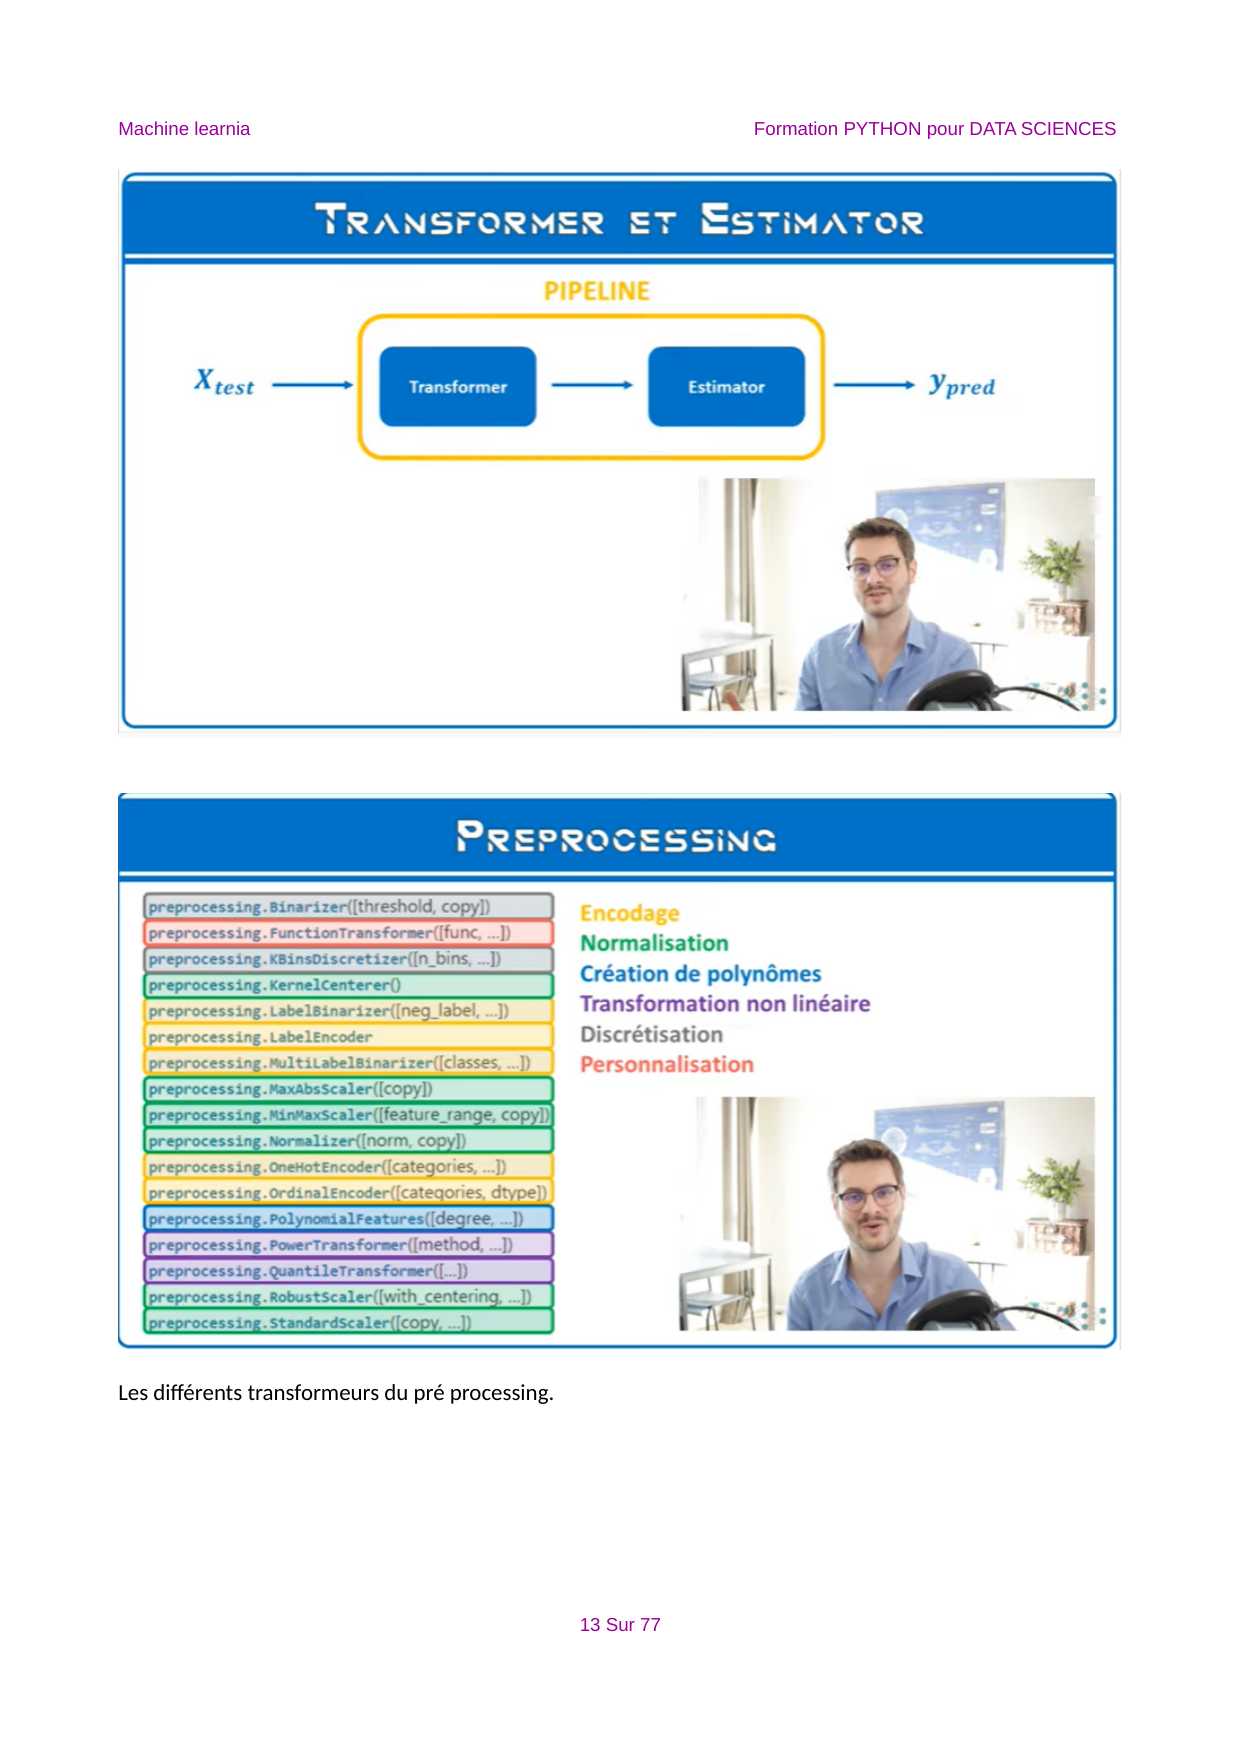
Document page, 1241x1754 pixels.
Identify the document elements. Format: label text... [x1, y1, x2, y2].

picture [118, 793, 1122, 1350]
picture [118, 169, 1122, 738]
text Les différents transformeurs du pré processing. [118, 1378, 1122, 1406]
